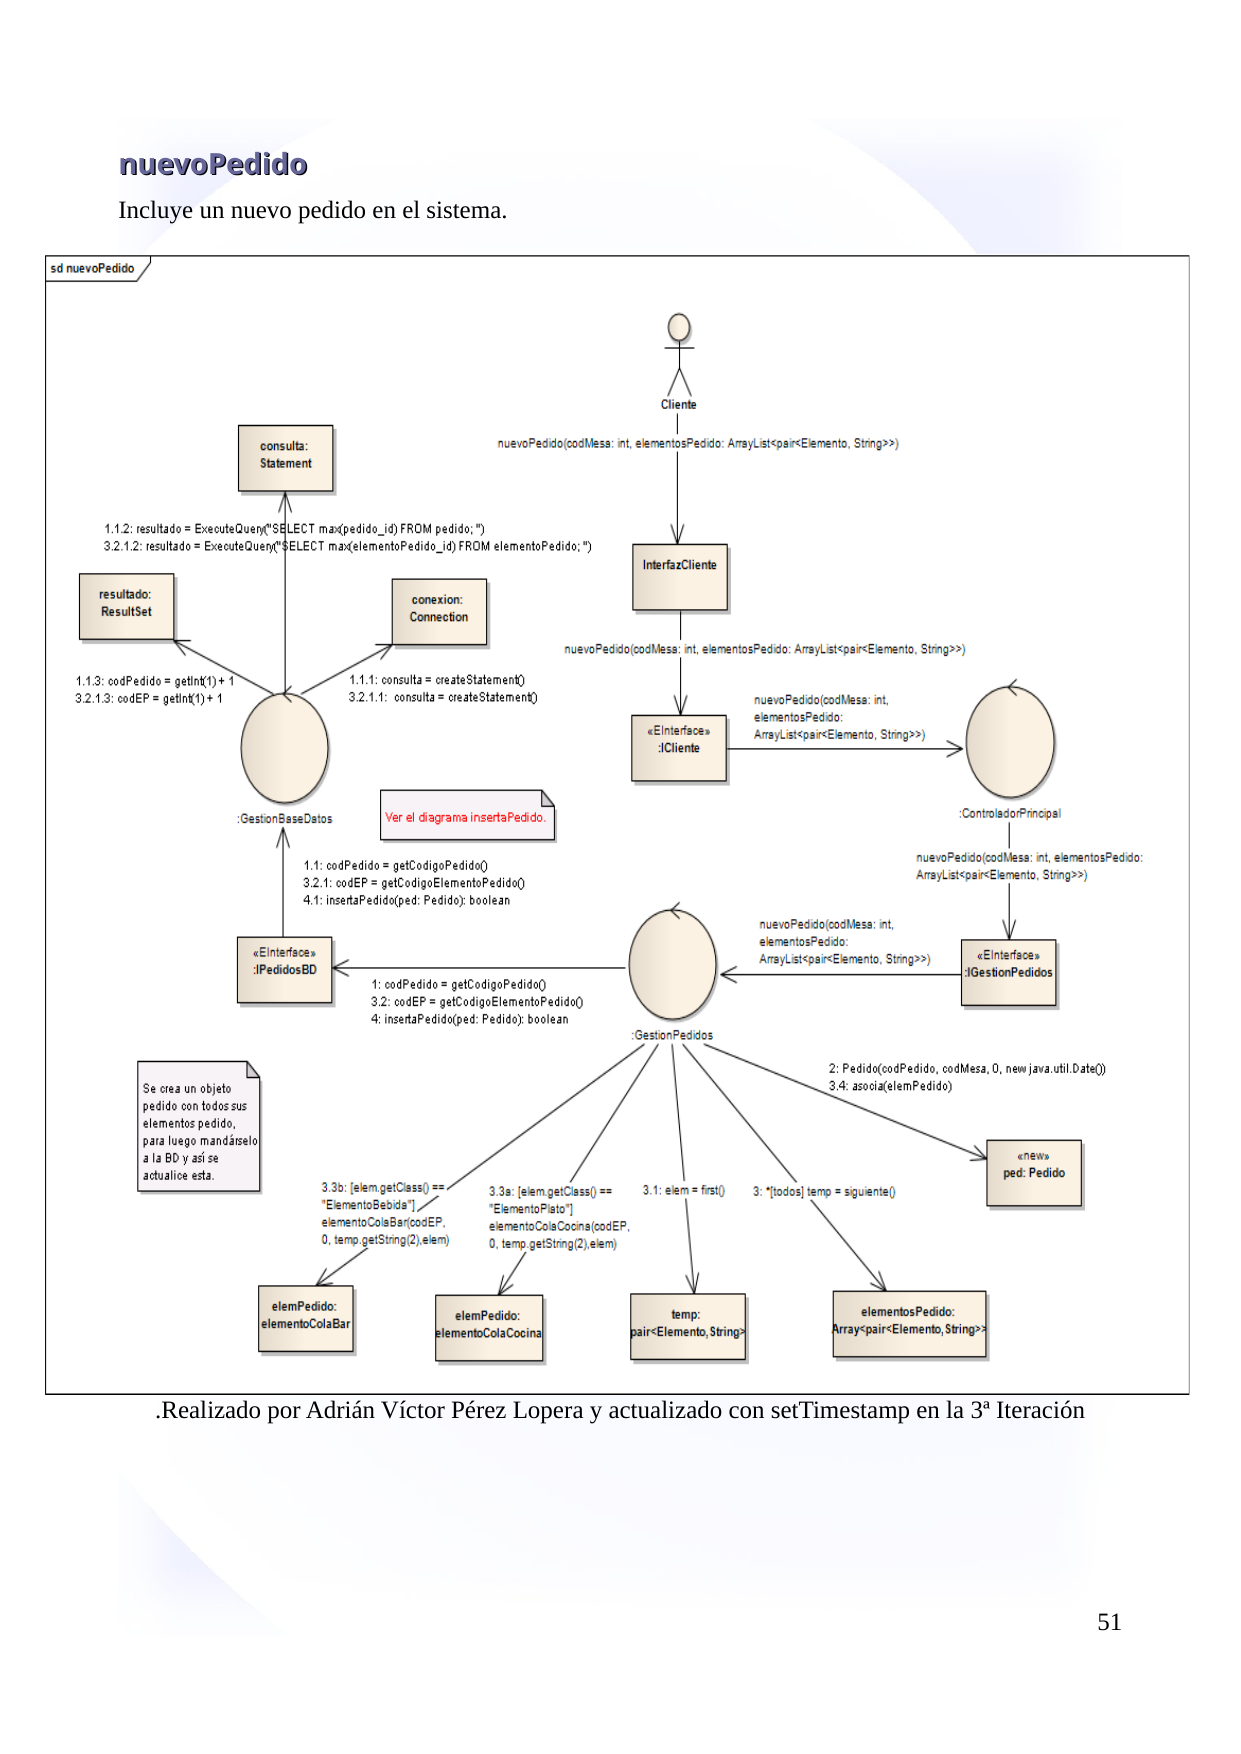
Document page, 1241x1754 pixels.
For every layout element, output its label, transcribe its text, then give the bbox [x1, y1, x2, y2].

text [118, 237, 1122, 254]
subtitle nuevoPedido [118, 143, 1122, 183]
text Incluye un nuevo pedido en el sistema. [118, 195, 1122, 224]
picture [118, 118, 1122, 143]
picture [118, 1424, 1122, 1636]
text .Realizado por Adrián Víctor Pérez Lopera y actualizado con setTimestamp en la 3ª Iteración [118, 1395, 1122, 1424]
picture [118, 183, 1122, 195]
picture [118, 224, 1122, 237]
picture [45, 254, 1190, 1395]
